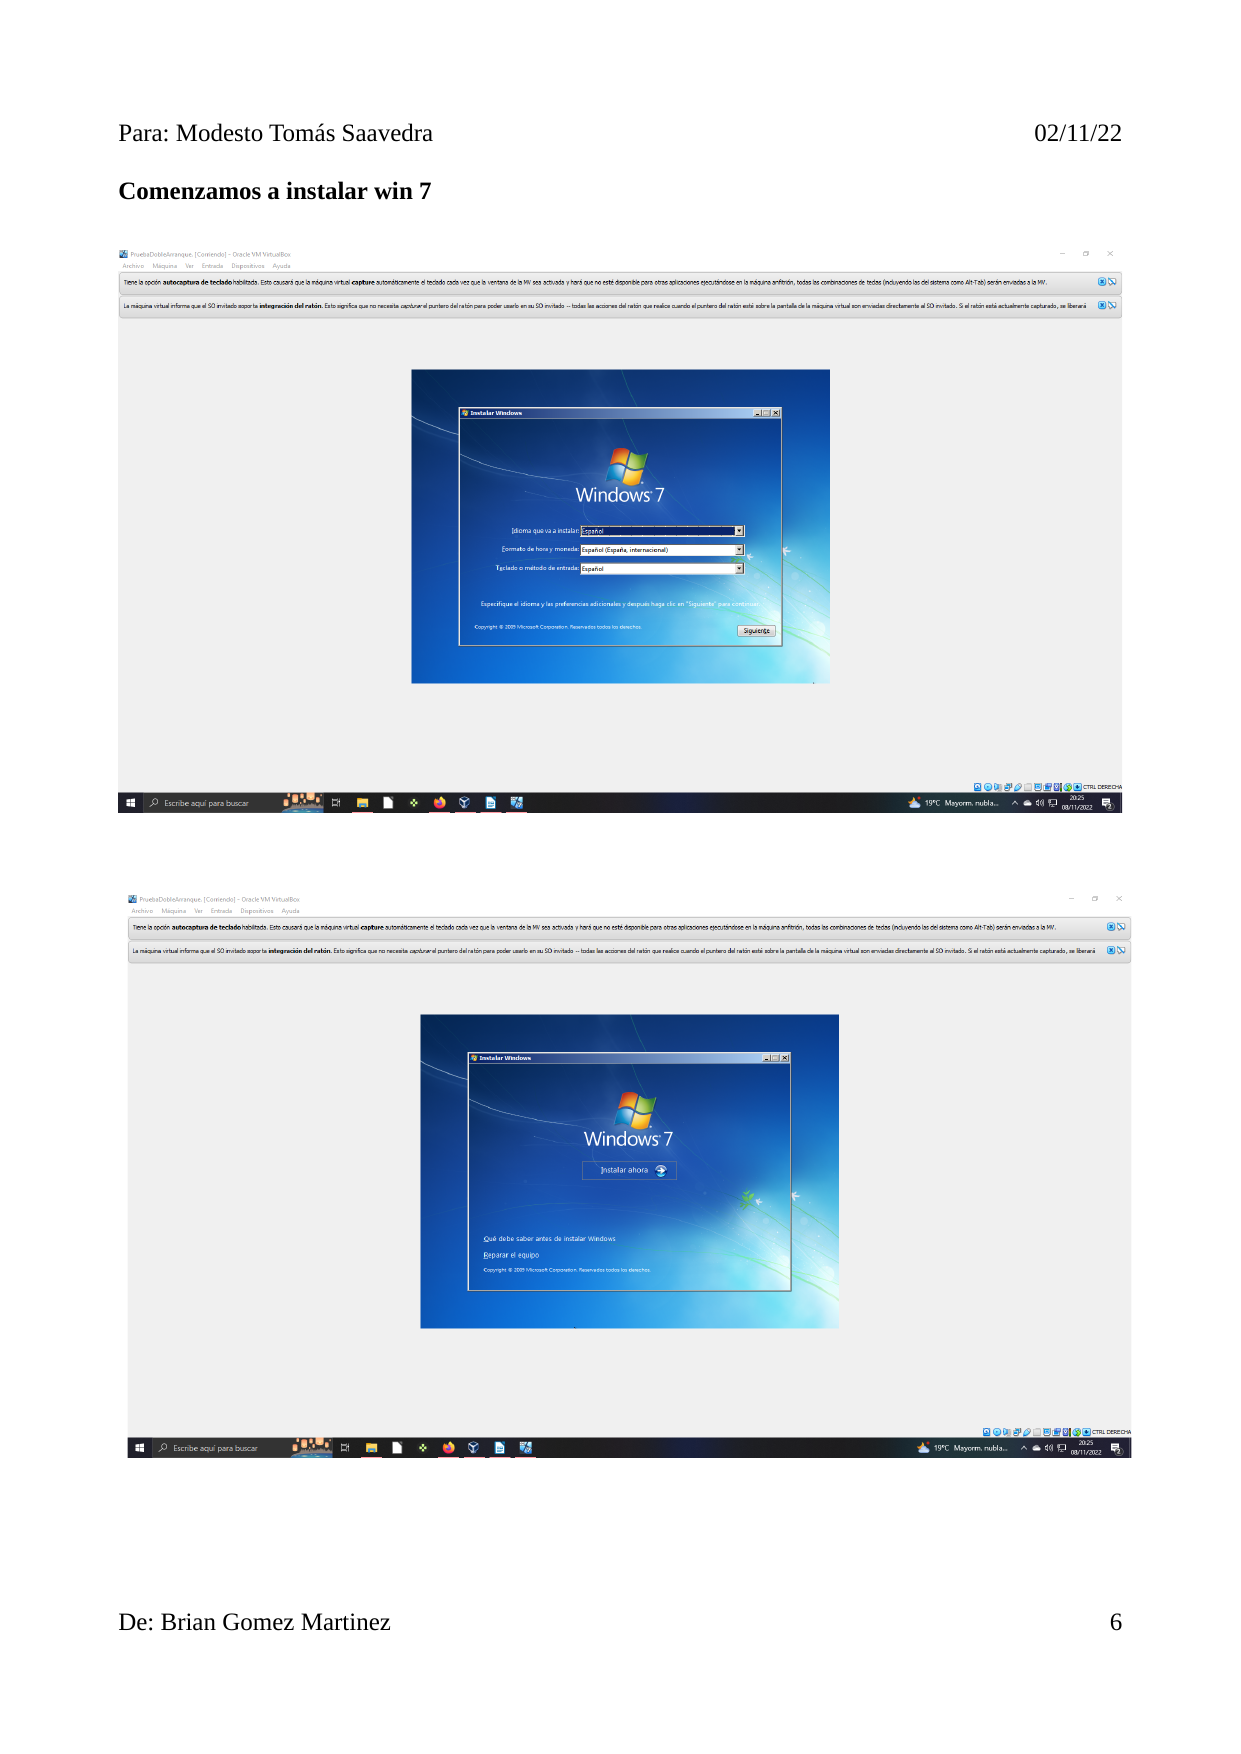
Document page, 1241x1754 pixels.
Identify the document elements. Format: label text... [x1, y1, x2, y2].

picture [118, 248, 1123, 813]
text Comenzamos a instalar win 7 [118, 176, 1122, 205]
picture [127, 893, 1132, 1458]
